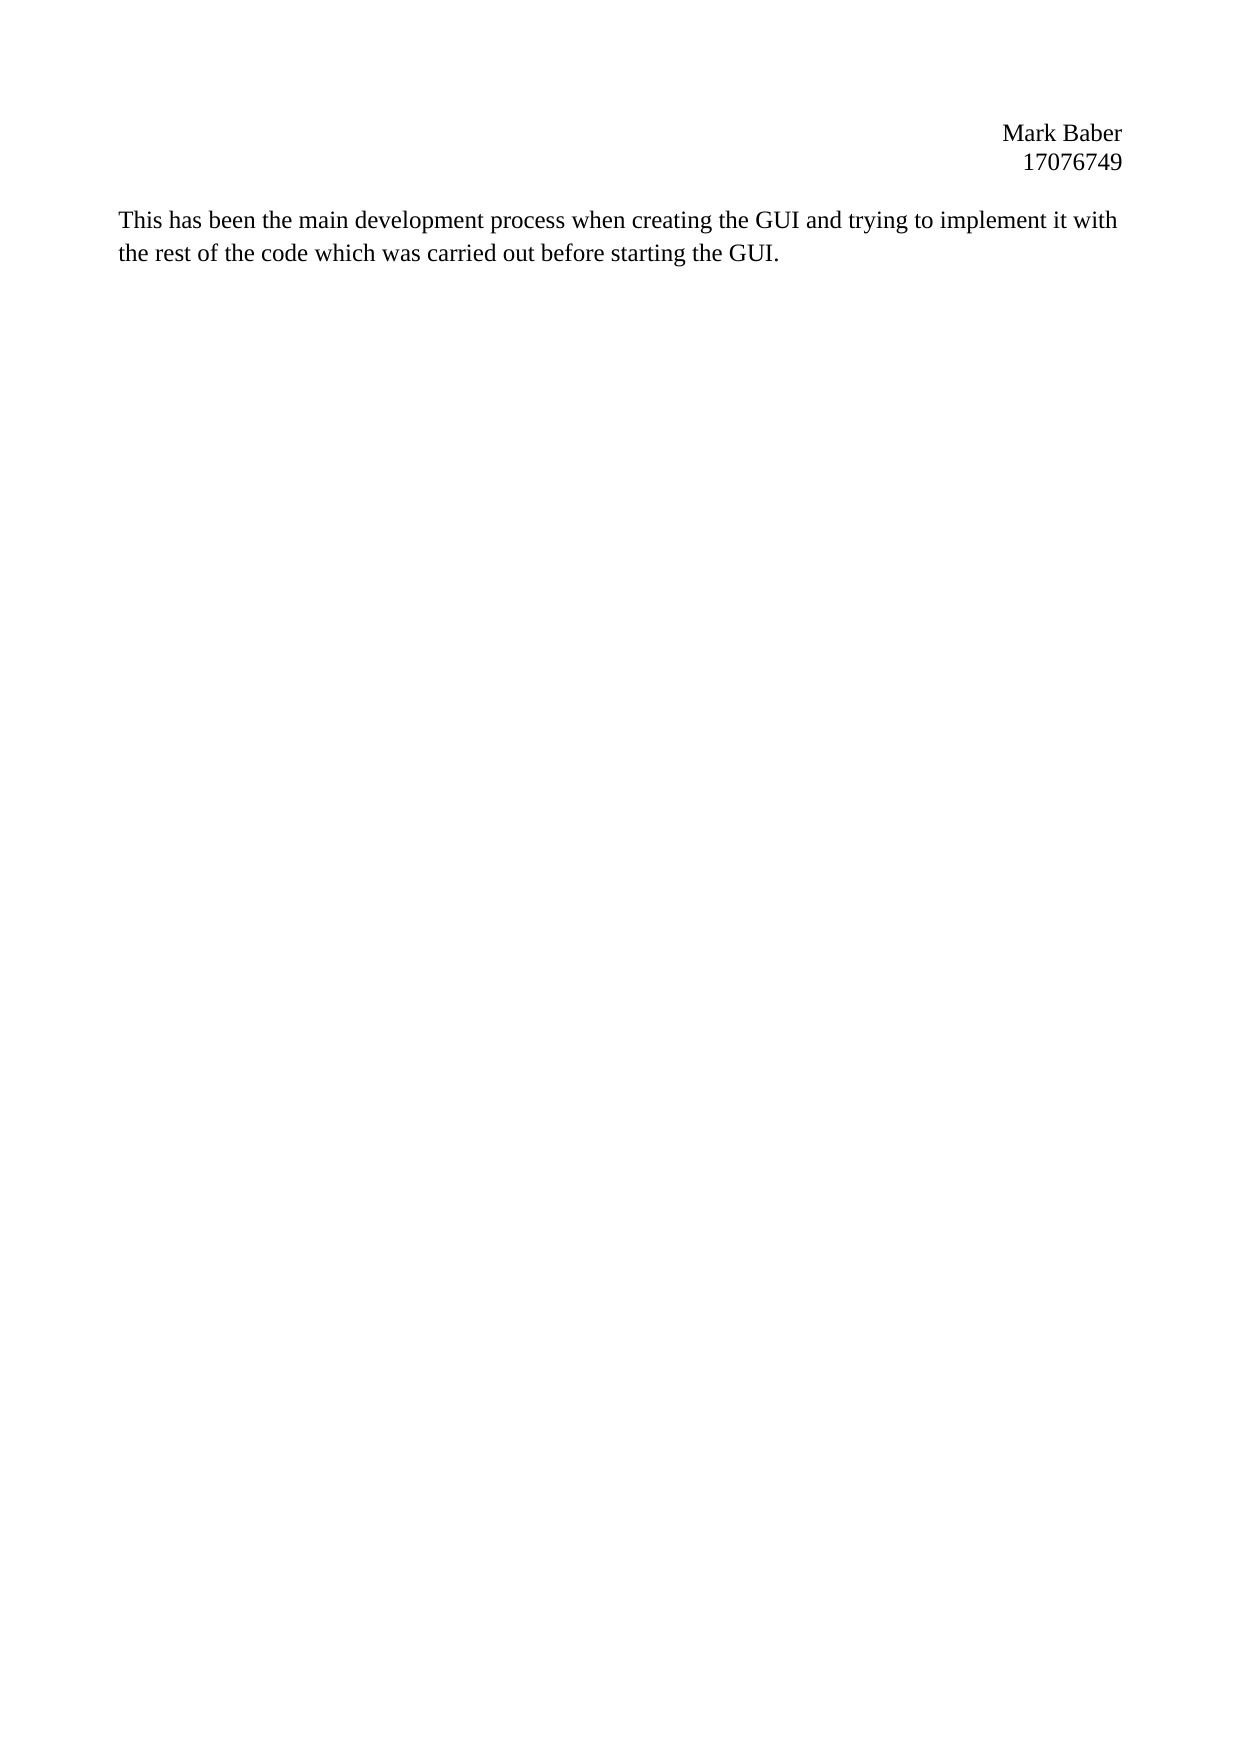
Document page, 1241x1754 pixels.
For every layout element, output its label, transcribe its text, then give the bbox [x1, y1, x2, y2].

text This has been the main development process when creating the GUI and trying to implement it with the rest of the code which was carried out before starting the GUI. [118, 205, 1122, 267]
